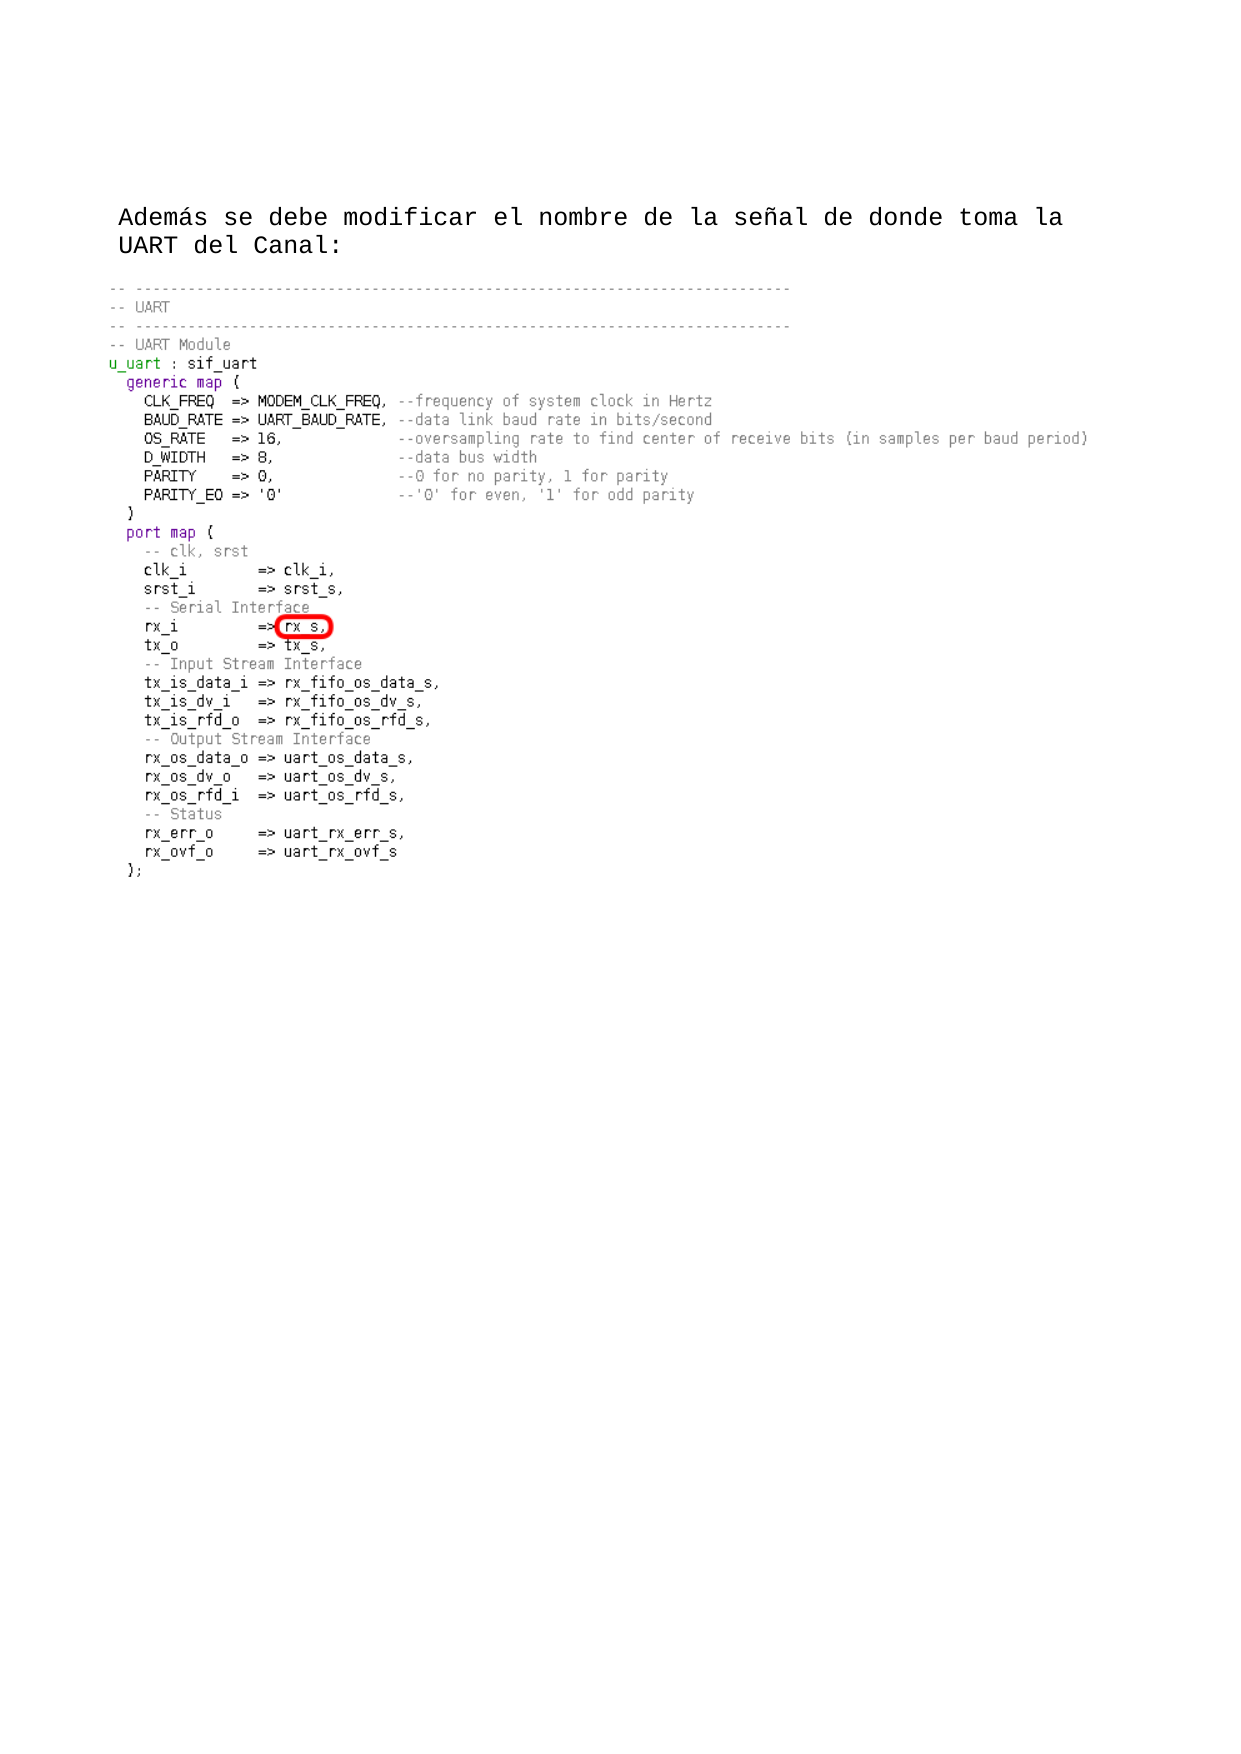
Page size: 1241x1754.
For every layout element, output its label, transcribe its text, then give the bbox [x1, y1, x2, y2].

text Además se debe modificar el nombre de la señal de donde toma la UART del Canal: [118, 204, 1122, 261]
picture [95, 285, 1100, 882]
